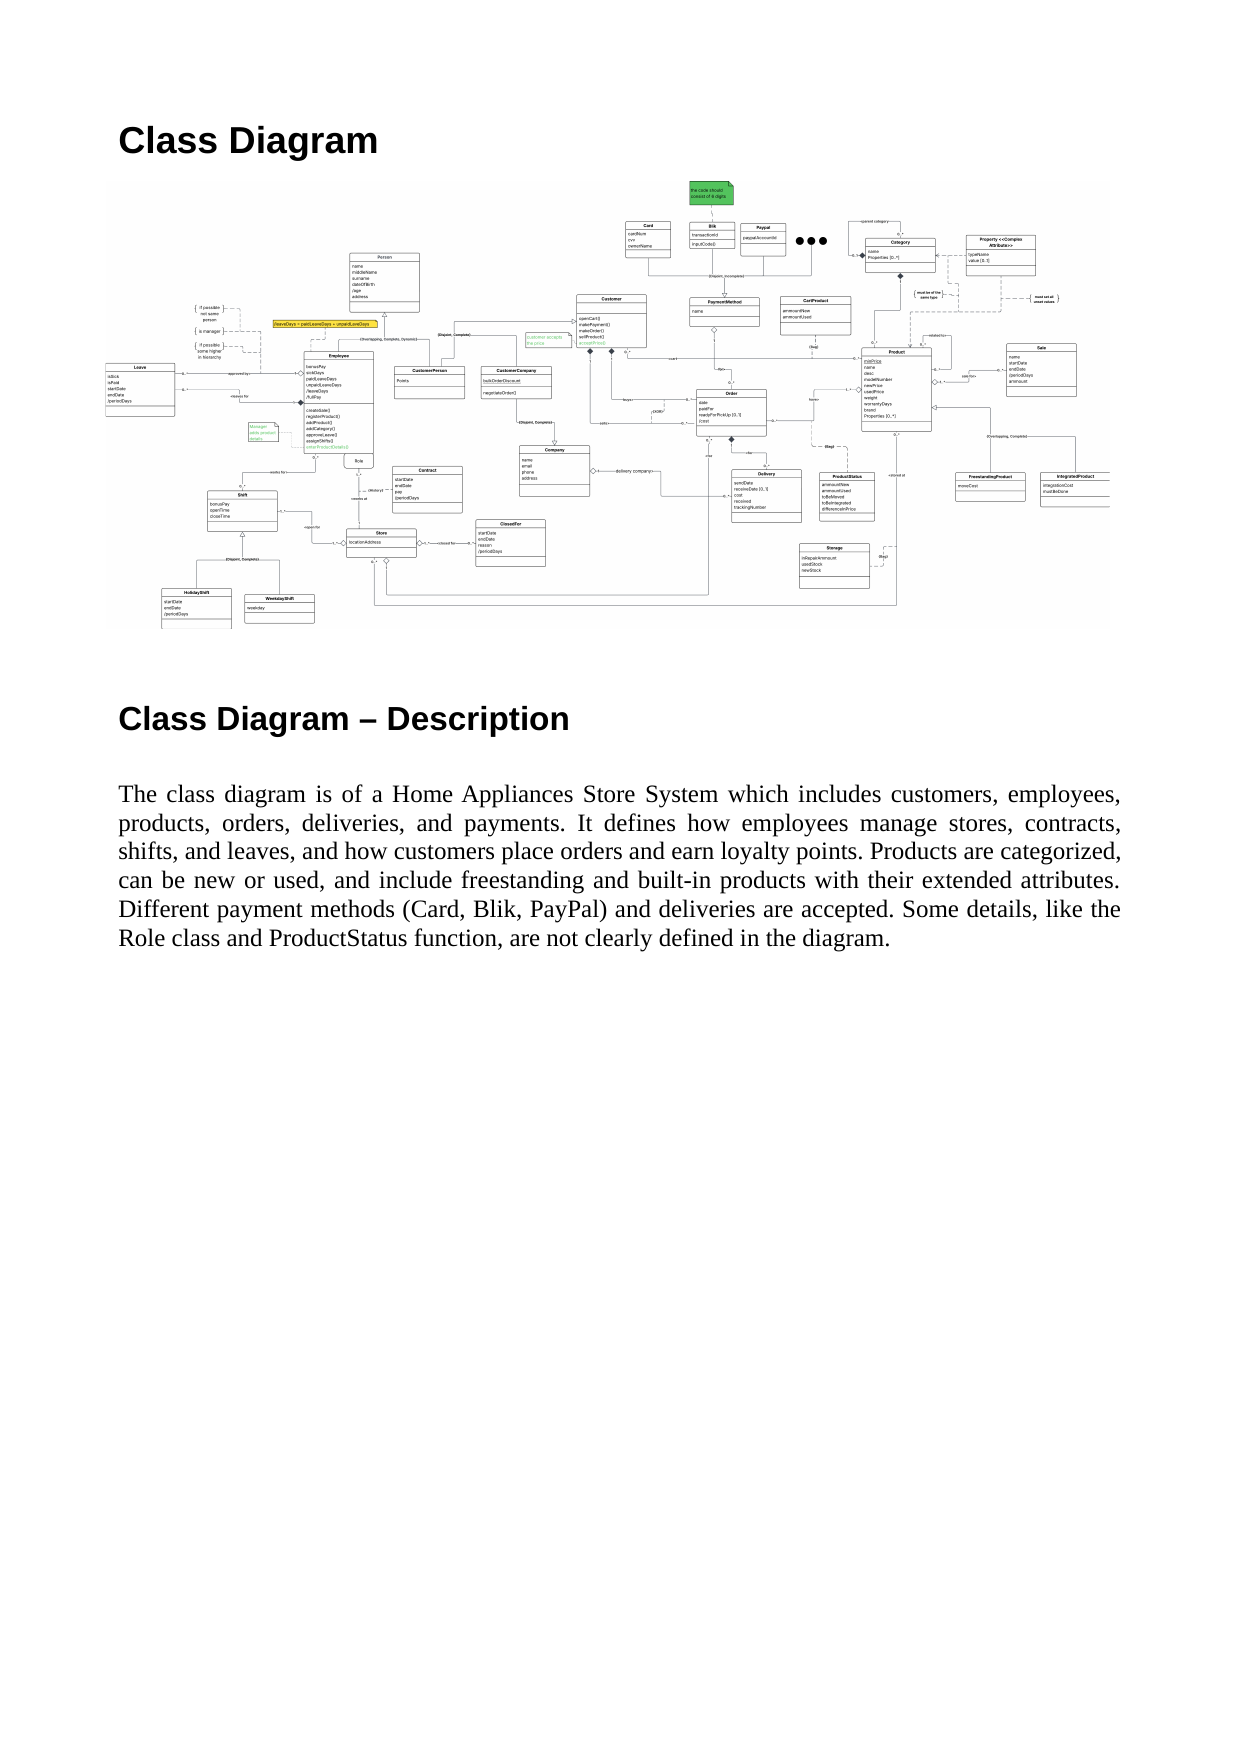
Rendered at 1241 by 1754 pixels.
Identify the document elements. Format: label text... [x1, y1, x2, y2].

picture [105, 181, 1110, 629]
subtitle Class Diagram [118, 118, 1122, 161]
text The class diagram is of a Home Appliances Store System which includes customers, employees, products, orders, deliveries, and payments. It defines how employees manage stores, contracts, shifts, and leaves, and how customers place orders and earn loyalty points. Products are categorized, can be new or used, and include freestanding and built-in products with their extended attributes. Different payment methods (Card, Blik, PayPal) and deliveries are accepted. Some details, like the Role class and ProductStatus function, are not clearly defined in the diagram. [118, 779, 1122, 951]
subtitle Class Diagram – Description [118, 699, 1122, 738]
